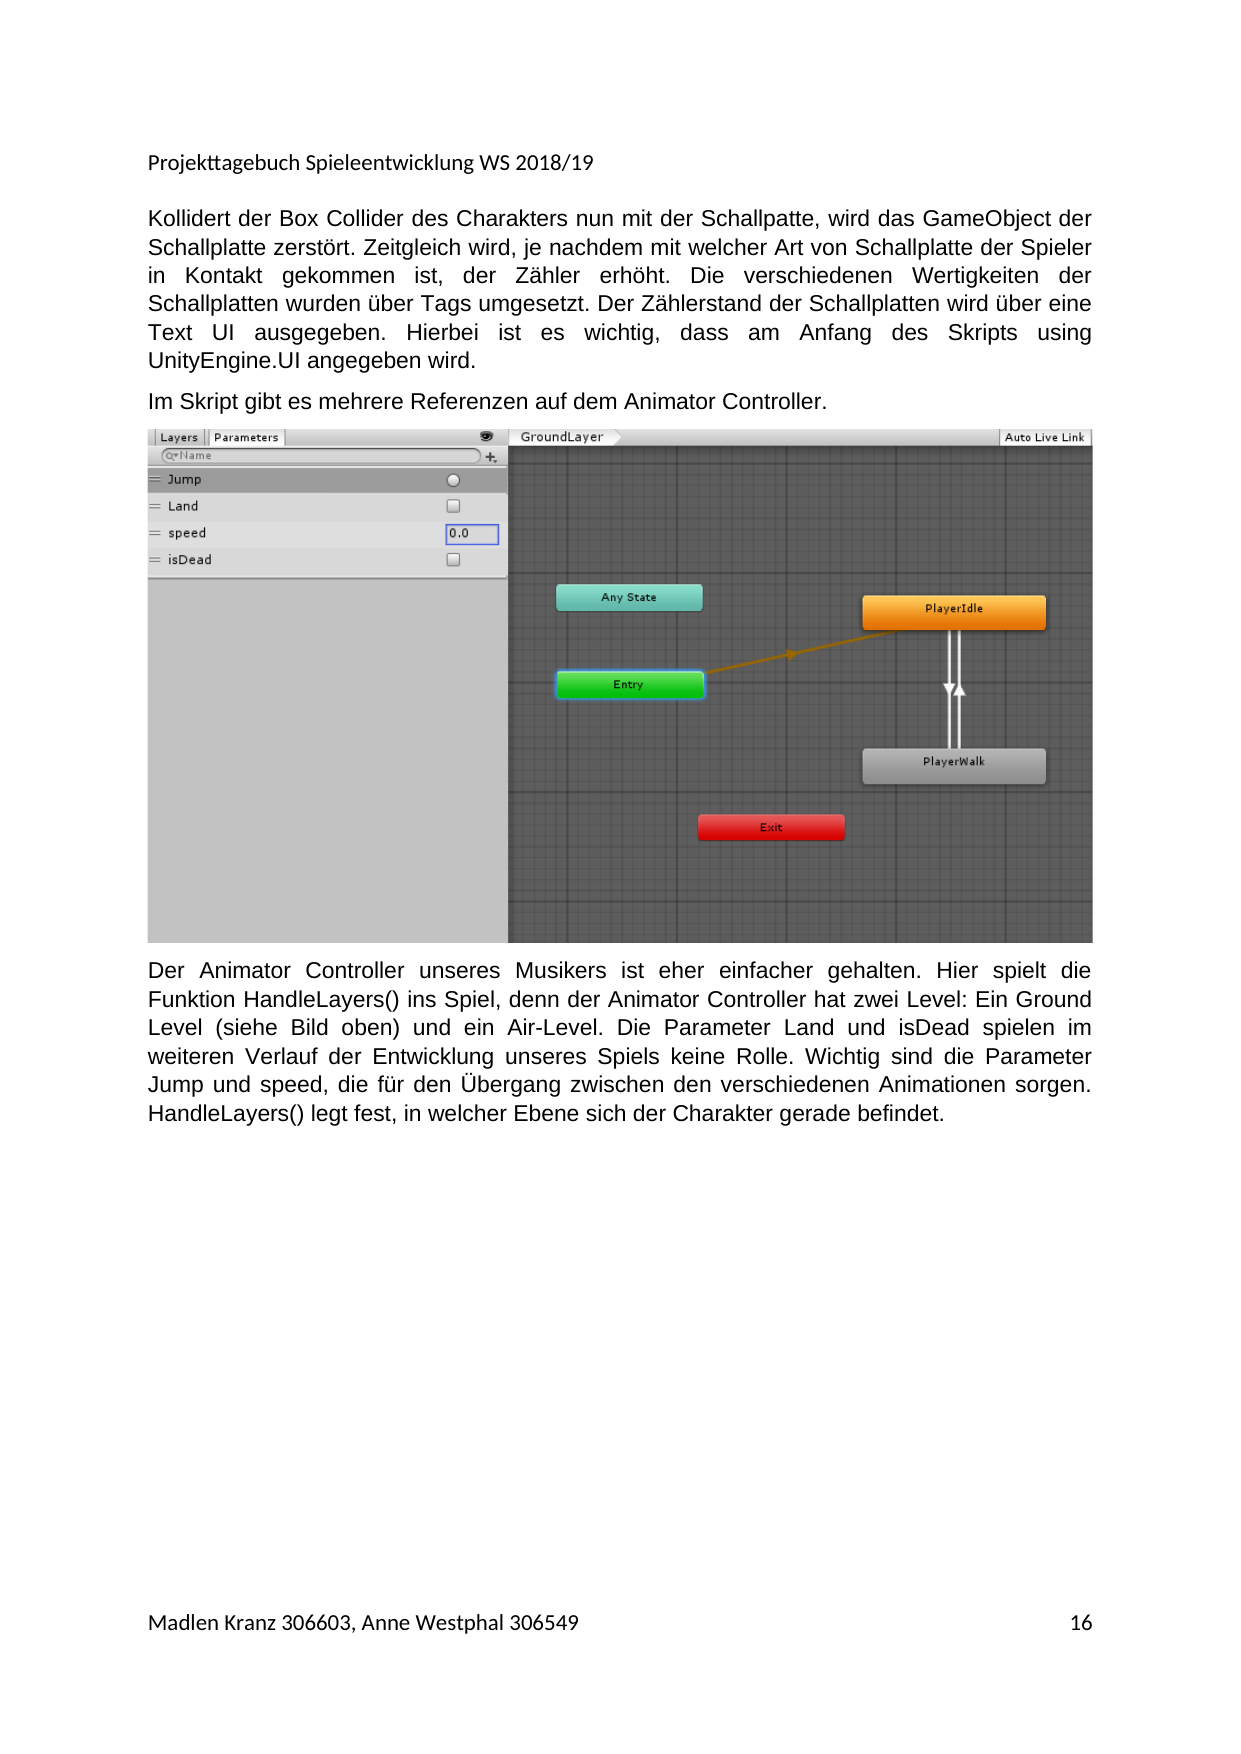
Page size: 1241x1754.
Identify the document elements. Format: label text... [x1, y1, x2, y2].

text Kollidert der Box Collider des Charakters nun mit der Schallpatte, wird das GameObject der Schallplatte zerstört. Zeitgleich wird, je nachdem mit welcher Art von Schallplatte der Spieler in Kontakt gekommen ist, der Zähler erhöht. Die verschiedenen Wertigkeiten der Schallplatten wurden über Tags umgesetzt. Der Zählerstand der Schallplatten wird über eine Text UI ausgegeben. Hierbei ist es wichtig, dass am Anfang des Skripts using UnityEngine.UI angegeben wird. [148, 205, 1093, 374]
picture [147, 429, 1093, 943]
text Im Skript gibt es mehrere Referenzen auf dem Animator Controller. [148, 388, 1093, 414]
text Der Animator Controller unseres Musikers ist eher einfacher gehalten. Hier spielt die Funktion HandleLayers() ins Spiel, denn der Animator Controller hat zwei Level: Ein Ground Level (siehe Bild oben) und ein Air-Level. Die Parameter Land und isDead spielen im weiteren Verlauf der Entwicklung unseres Spiels keine Rolle. Wichtig sind die Parameter Jump und speed, die für den Übergang zwischen den verschiedenen Animationen sorgen. HandleLayers() legt fest, in welcher Ebene sich der Charakter gerade befindet. [148, 957, 1093, 1126]
